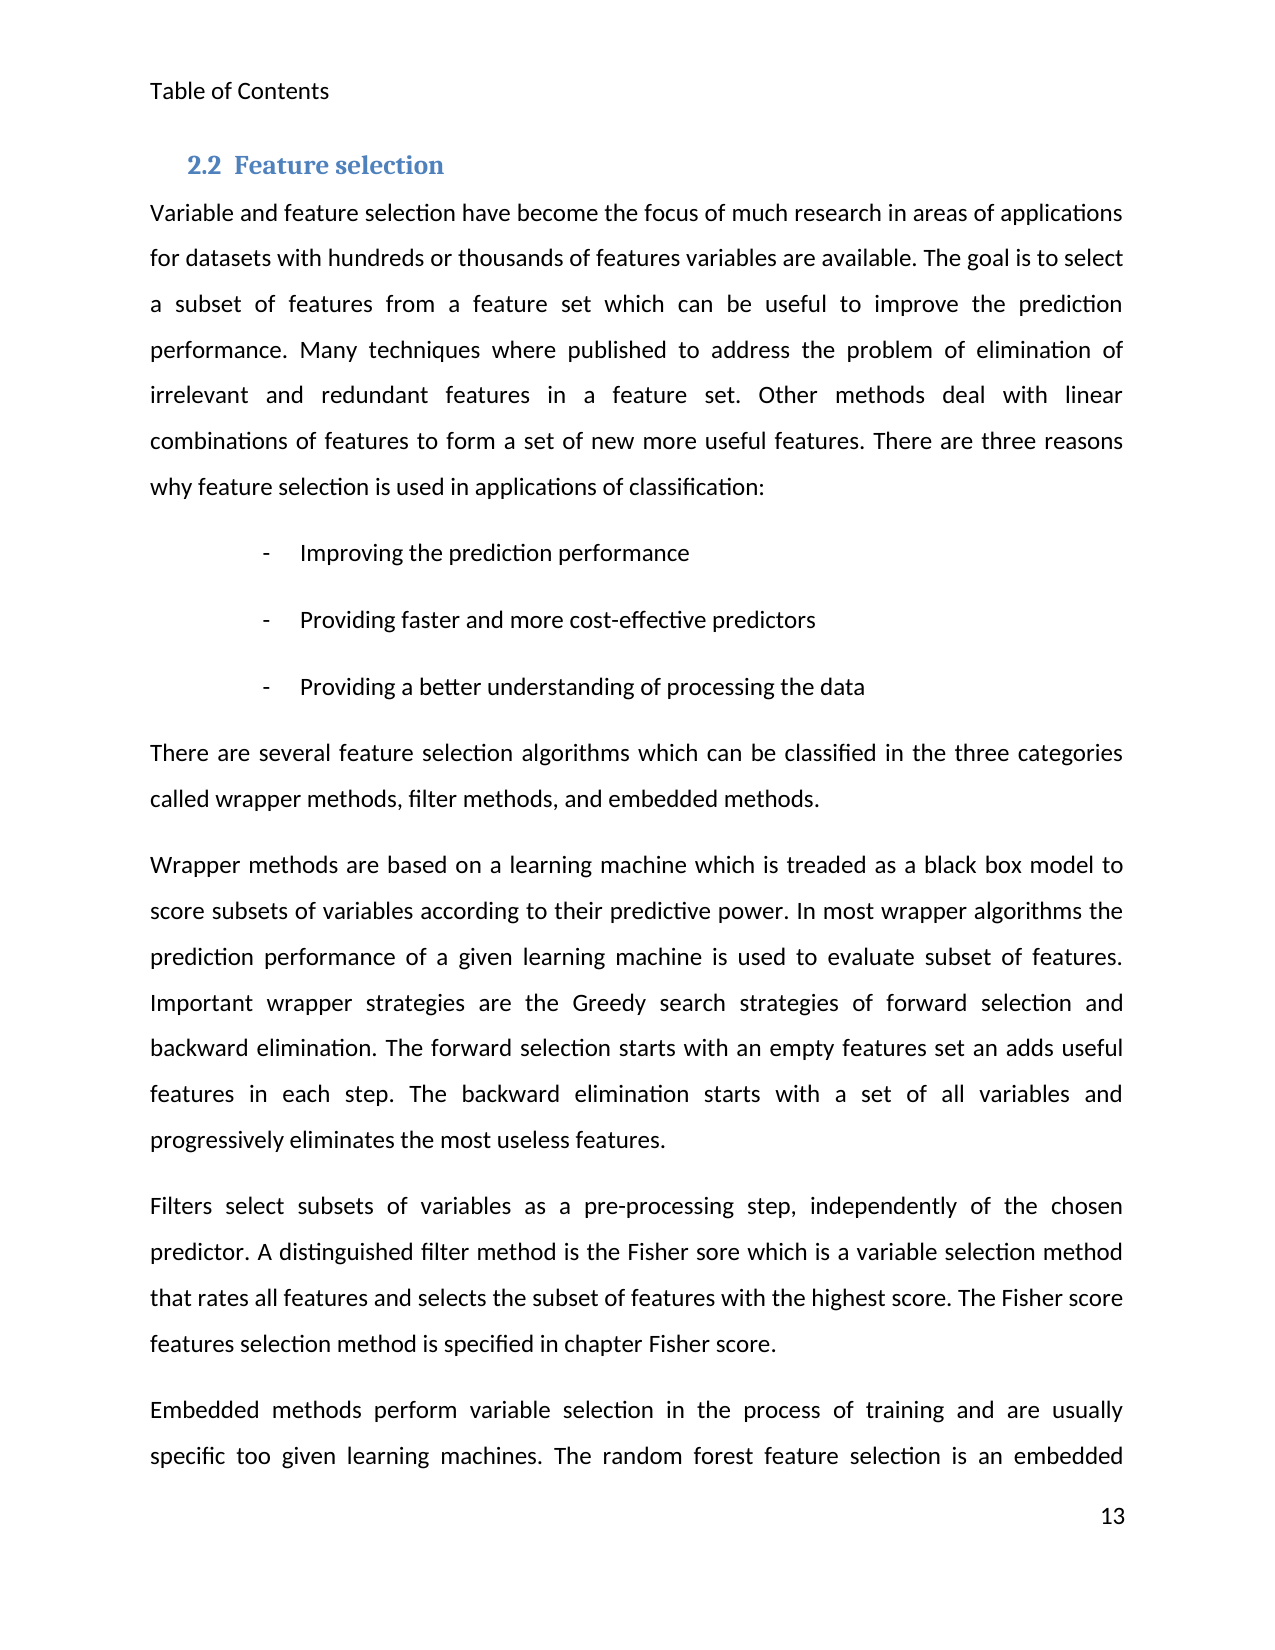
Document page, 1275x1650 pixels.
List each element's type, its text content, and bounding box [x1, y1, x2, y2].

subtitle Feature selection [187, 150, 1125, 181]
text Variable and feature selection have become the focus of much research in areas of applications for datasets with hundreds or thousands of features variables are available. The goal is to select a subset of features from a feature set which can be useful to improve the prediction performance. Many techniques where published to address the problem of elimination of irrelevant and redundant features in a feature set. Other methods deal with linear combinations of features to form a set of new more useful features. There are three reasons why feature selection is used in applications of classification: [150, 197, 1125, 502]
text Embedded methods perform variable selection in the process of training and are usually specific too given learning machines. The random forest feature selection is an embedded method which uses the out-of–bag (OOB) error to evaluate subsets of features. The random forest feature selection algorithm based on the OOB error is specified in chapter 2.2.2. When the number of variables is very small compared to the number of features one may need to resort the selecting variables with filter methods to avoid over fitting (Guyon, 2003). [150, 1394, 1125, 1471]
text There are several feature selection algorithms which can be classified in the three categories called wrapper methods, filter methods, and embedded methods. [150, 737, 1125, 813]
text Wrapper methods are based on a learning machine which is treaded as a black box model to score subsets of variables according to their predictive power. In most wrapper algorithms the prediction performance of a given learning machine is used to evaluate subset of features. Important wrapper strategies are the Greedy search strategies of forward selection and backward elimination. The forward selection starts with an empty features set an adds useful features in each step. The backward elimination starts with a set of all variables and progressively eliminates the most useless features. [150, 849, 1125, 1154]
list Improving the prediction performance [262, 538, 1125, 568]
list Providing a better understanding of processing the data [262, 671, 1125, 701]
text Filters select subsets of variables as a pre-processing step, independently of the chosen predictor. A distinguished filter method is the Fisher sore which is a variable selection method that rates all features and selects the subset of features with the highest score. The Fisher score features selection method is specified in chapter 2.2.1. [150, 1191, 1125, 1358]
list Providing faster and more cost-effective predictors [262, 604, 1125, 635]
